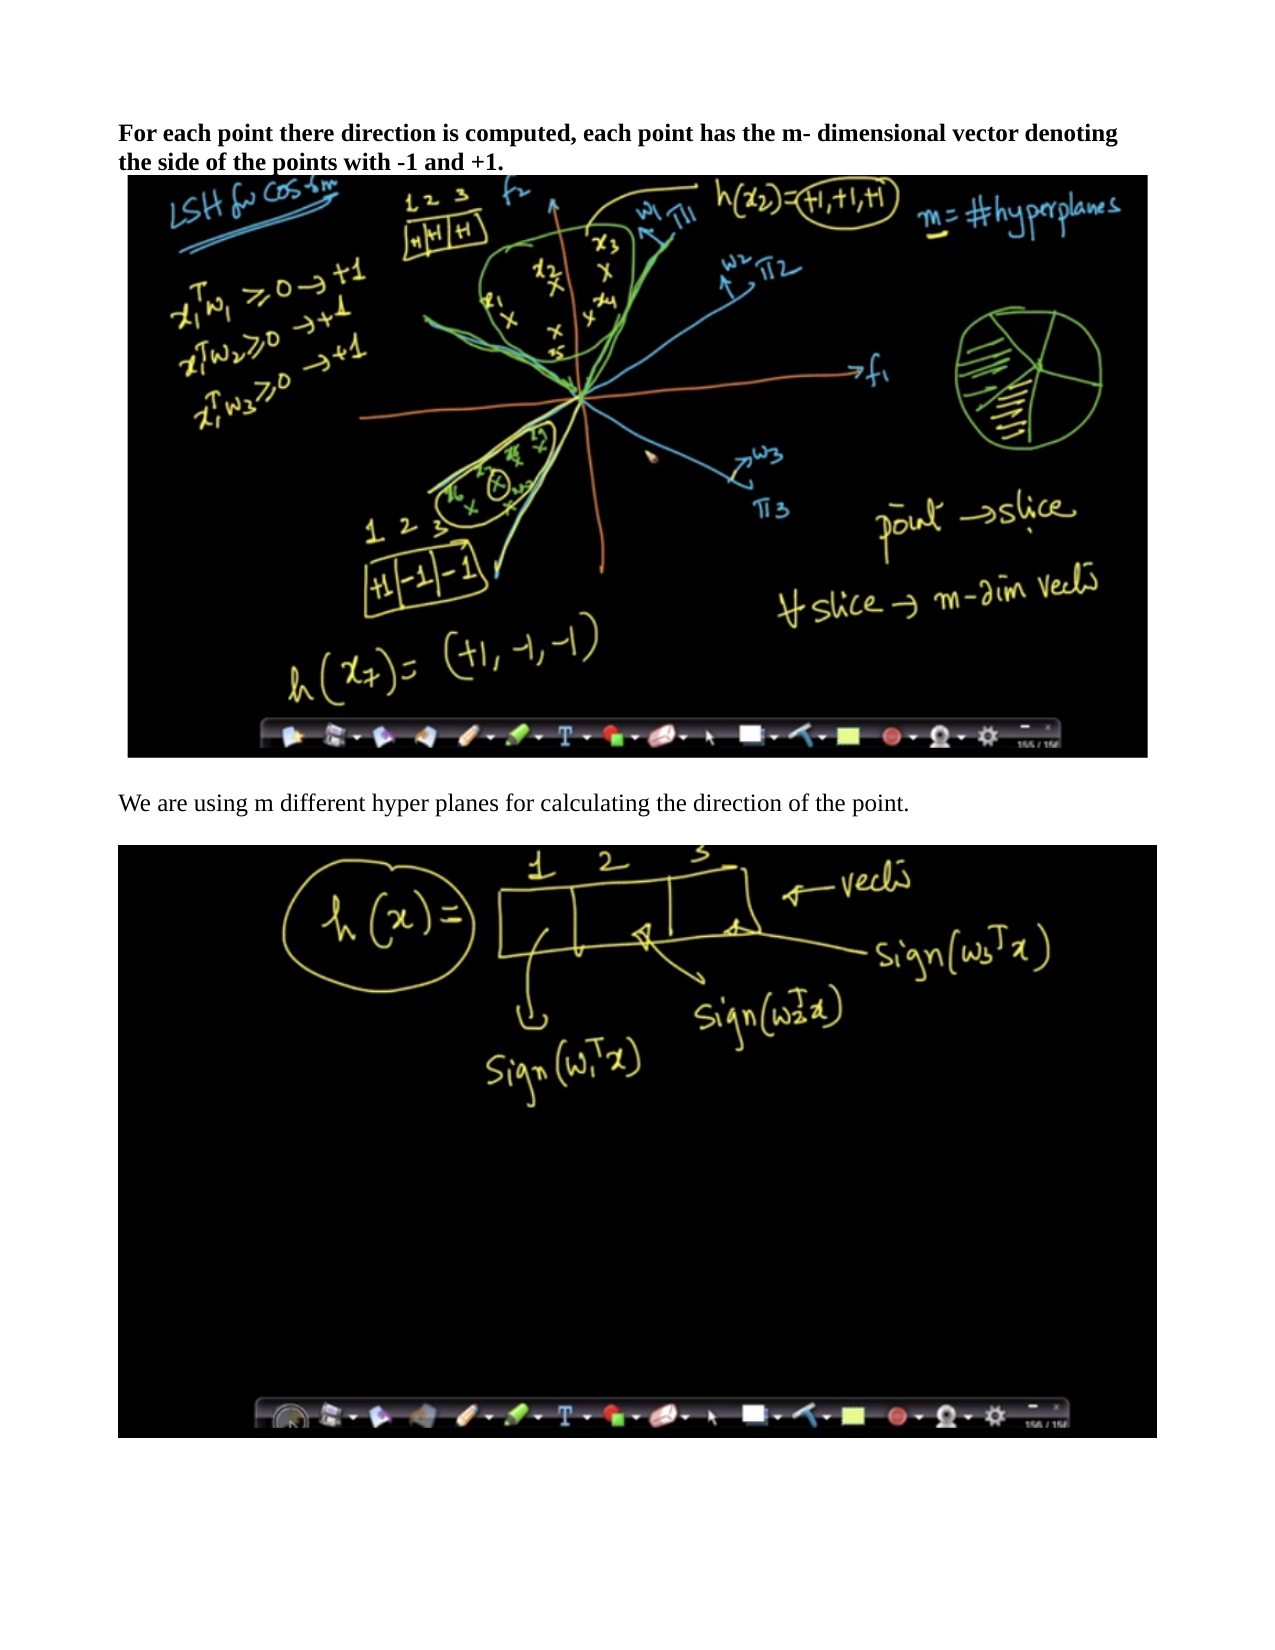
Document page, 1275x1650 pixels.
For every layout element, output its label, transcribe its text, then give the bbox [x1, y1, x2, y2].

text For each point there direction is computed, each point has the m- dimensional vector denoting the side of the points with -1 and +1. [118, 118, 1157, 176]
text We are using m different hyper planes for calculating the direction of the point. [118, 788, 1157, 817]
picture [127, 175, 1148, 760]
picture [118, 845, 1157, 1438]
